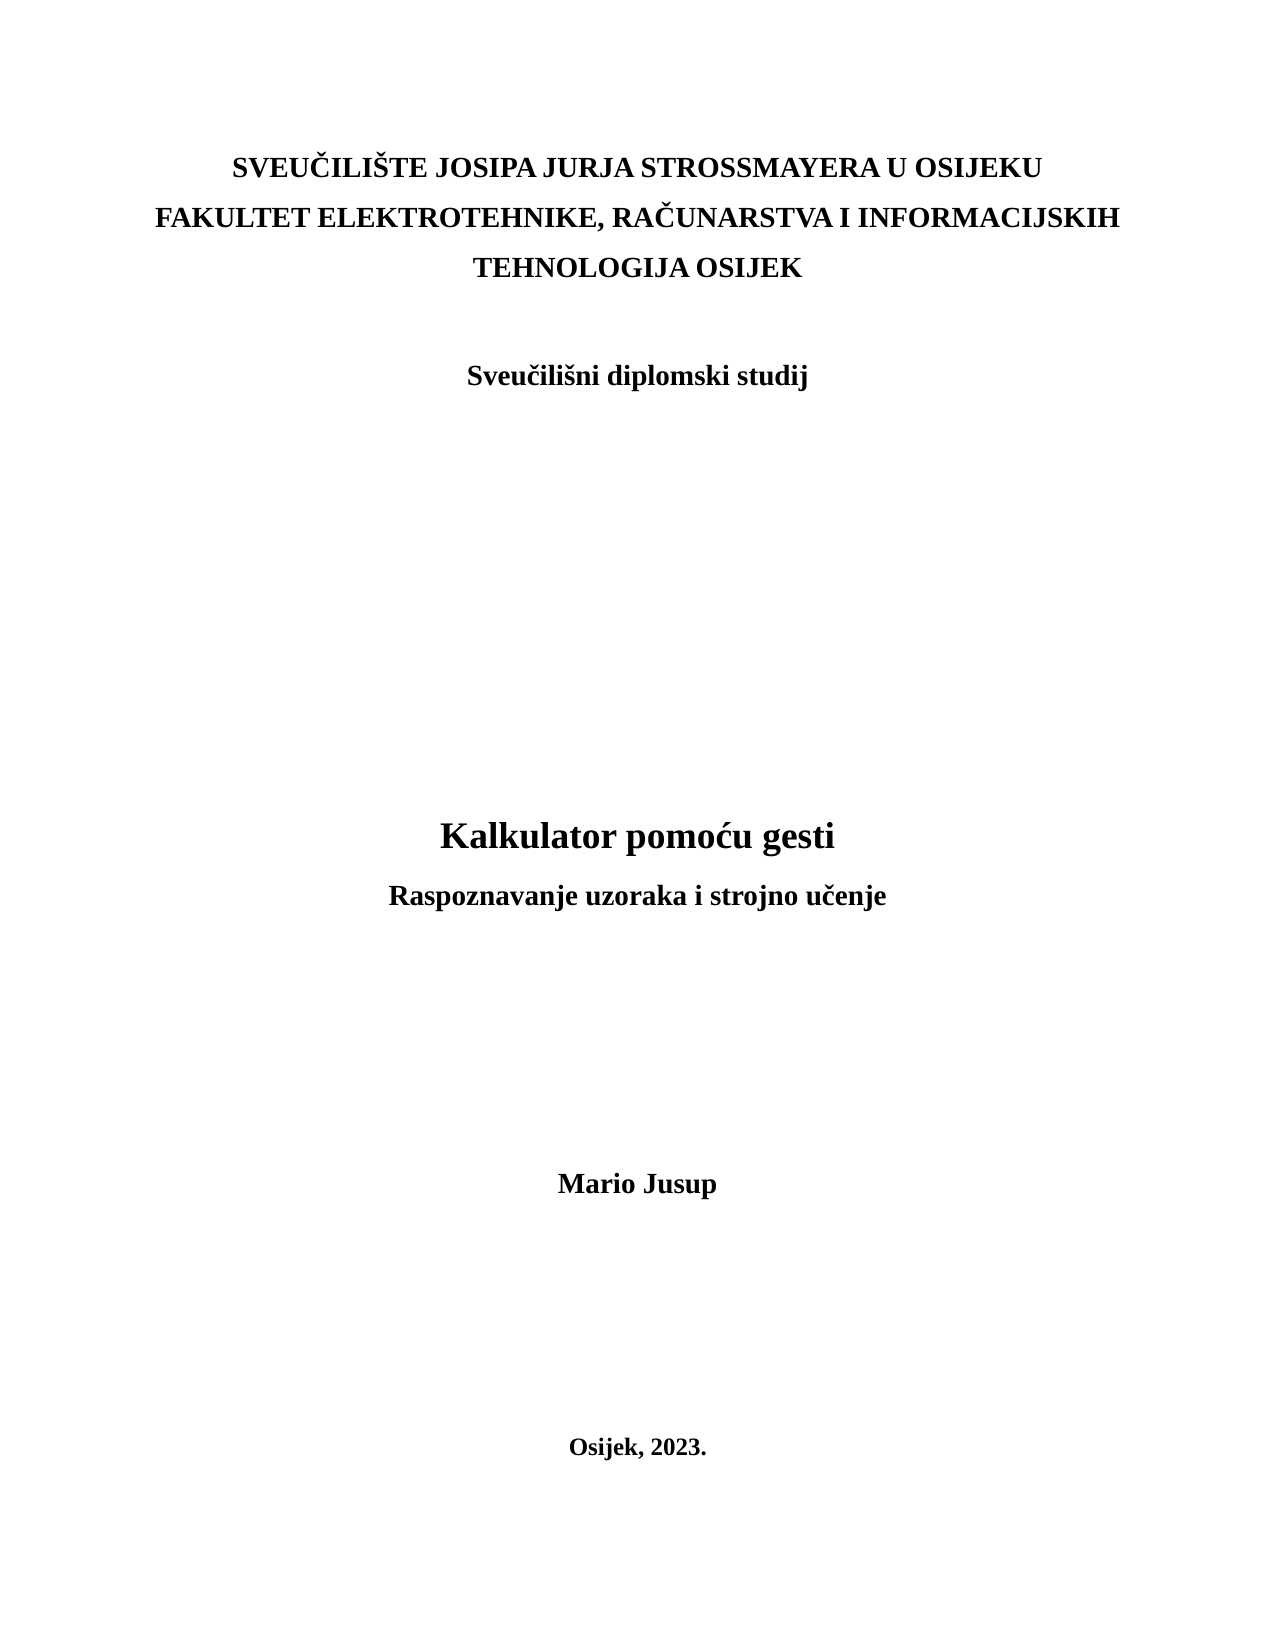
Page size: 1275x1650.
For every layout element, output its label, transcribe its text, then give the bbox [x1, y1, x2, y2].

text Mario Jusup [150, 1166, 1125, 1199]
text SVEUČILIŠTE JOSIPA JURJA STROSSMAYERA U OSIJEKU [150, 150, 1125, 183]
text Raspoznavanje uzoraka i strojno učenje [150, 878, 1125, 912]
text FAKULTET ELEKTROTEHNIKE, RAČUNARSTVA I INFORMACIJSKIH TEHNOLOGIJA OSIJEK [150, 200, 1125, 284]
text Kalkulator pomoću gesti [150, 813, 1125, 857]
title Sveučilišni diplomski studij [150, 358, 1125, 392]
text Osijek, 2023. [150, 1432, 1125, 1460]
